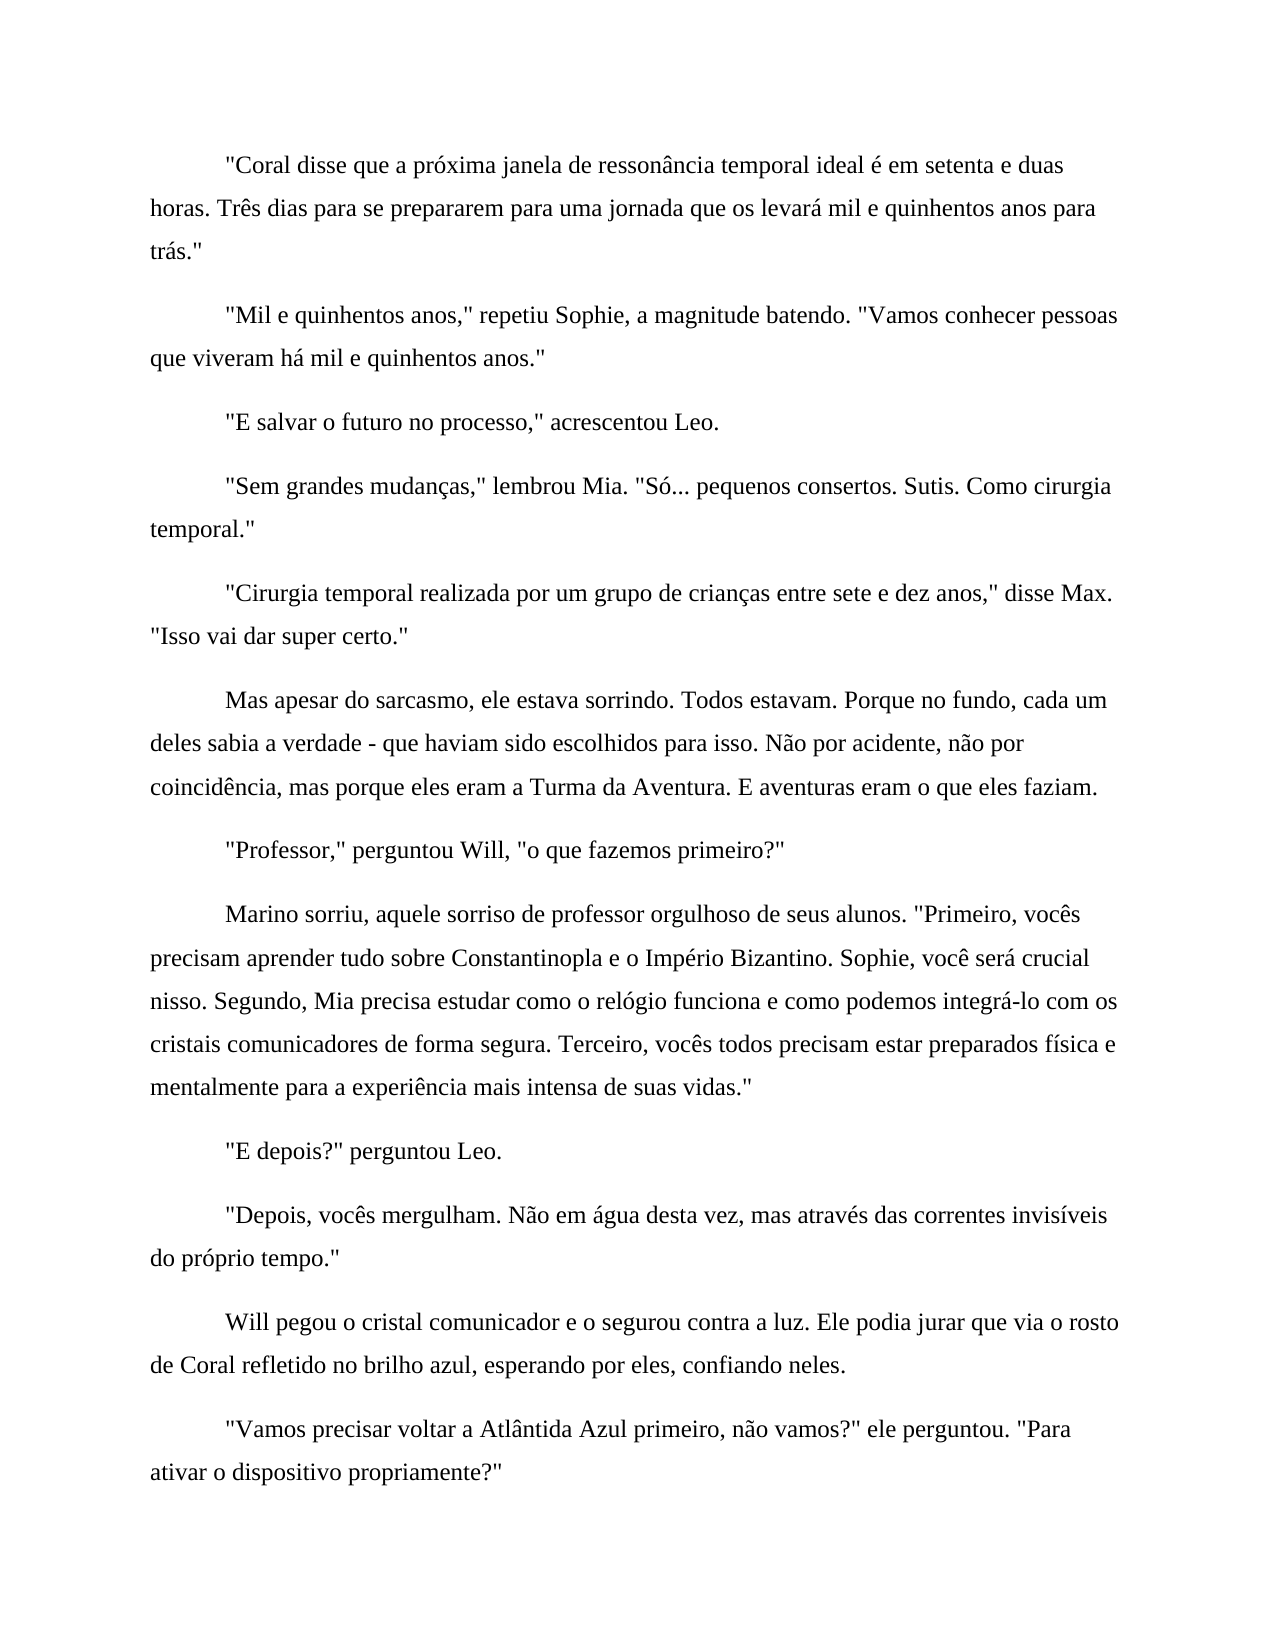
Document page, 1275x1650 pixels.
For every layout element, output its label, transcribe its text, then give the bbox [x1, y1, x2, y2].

text "E salvar o futuro no processo," acrescentou Leo. [150, 407, 1125, 436]
text Marino sorriu, aquele sorriso de professor orgulhoso de seus alunos. "Primeiro, vocês precisam aprender tudo sobre Constantinopla e o Império Bizantino. Sophie, você será crucial nisso. Segundo, Mia precisa estudar como o relógio funciona e como podemos integrá-lo com os cristais comunicadores de forma segura. Terceiro, vocês todos precisam estar preparados física e mentalmente para a experiência mais intensa de suas vidas." [150, 899, 1125, 1101]
text "Depois, vocês mergulham. Não em água desta vez, mas através das correntes invisíveis do próprio tempo." [150, 1200, 1125, 1272]
text "Coral disse que a próxima janela de ressonância temporal ideal é em setenta e duas horas. Três dias para se prepararem para uma jornada que os levará mil e quinhentos anos para trás." [150, 150, 1125, 265]
text Mas apesar do sarcasmo, ele estava sorrindo. Todos estavam. Porque no fundo, cada um deles sabia a verdade - que haviam sido escolhidos para isso. Não por acidente, não por coincidência, mas porque eles eram a Turma da Aventura. E aventuras eram o que eles faziam. [150, 685, 1125, 800]
text Will pegou o cristal comunicador e o segurou contra a luz. Ele podia jurar que via o rosto de Coral refletido no brilho azul, esperando por eles, confiando neles. [150, 1307, 1125, 1379]
text "Vamos precisar voltar a Atlântida Azul primeiro, não vamos?" ele perguntou. "Para ativar o dispositivo propriamente?" [150, 1414, 1125, 1486]
text "Professor," perguntou Will, "o que fazemos primeiro?" [150, 836, 1125, 864]
text "E depois?" perguntou Leo. [150, 1136, 1125, 1165]
text "Cirurgia temporal realizada por um grupo de crianças entre sete e dez anos," disse Max. "Isso vai dar super certo." [150, 578, 1125, 650]
text "Mil e quinhentos anos," repetiu Sophie, a magnitude batendo. "Vamos conhecer pessoas que viveram há mil e quinhentos anos." [150, 300, 1125, 372]
text "Sem grandes mudanças," lembrou Mia. "Só... pequenos consertos. Sutis. Como cirurgia temporal." [150, 471, 1125, 543]
